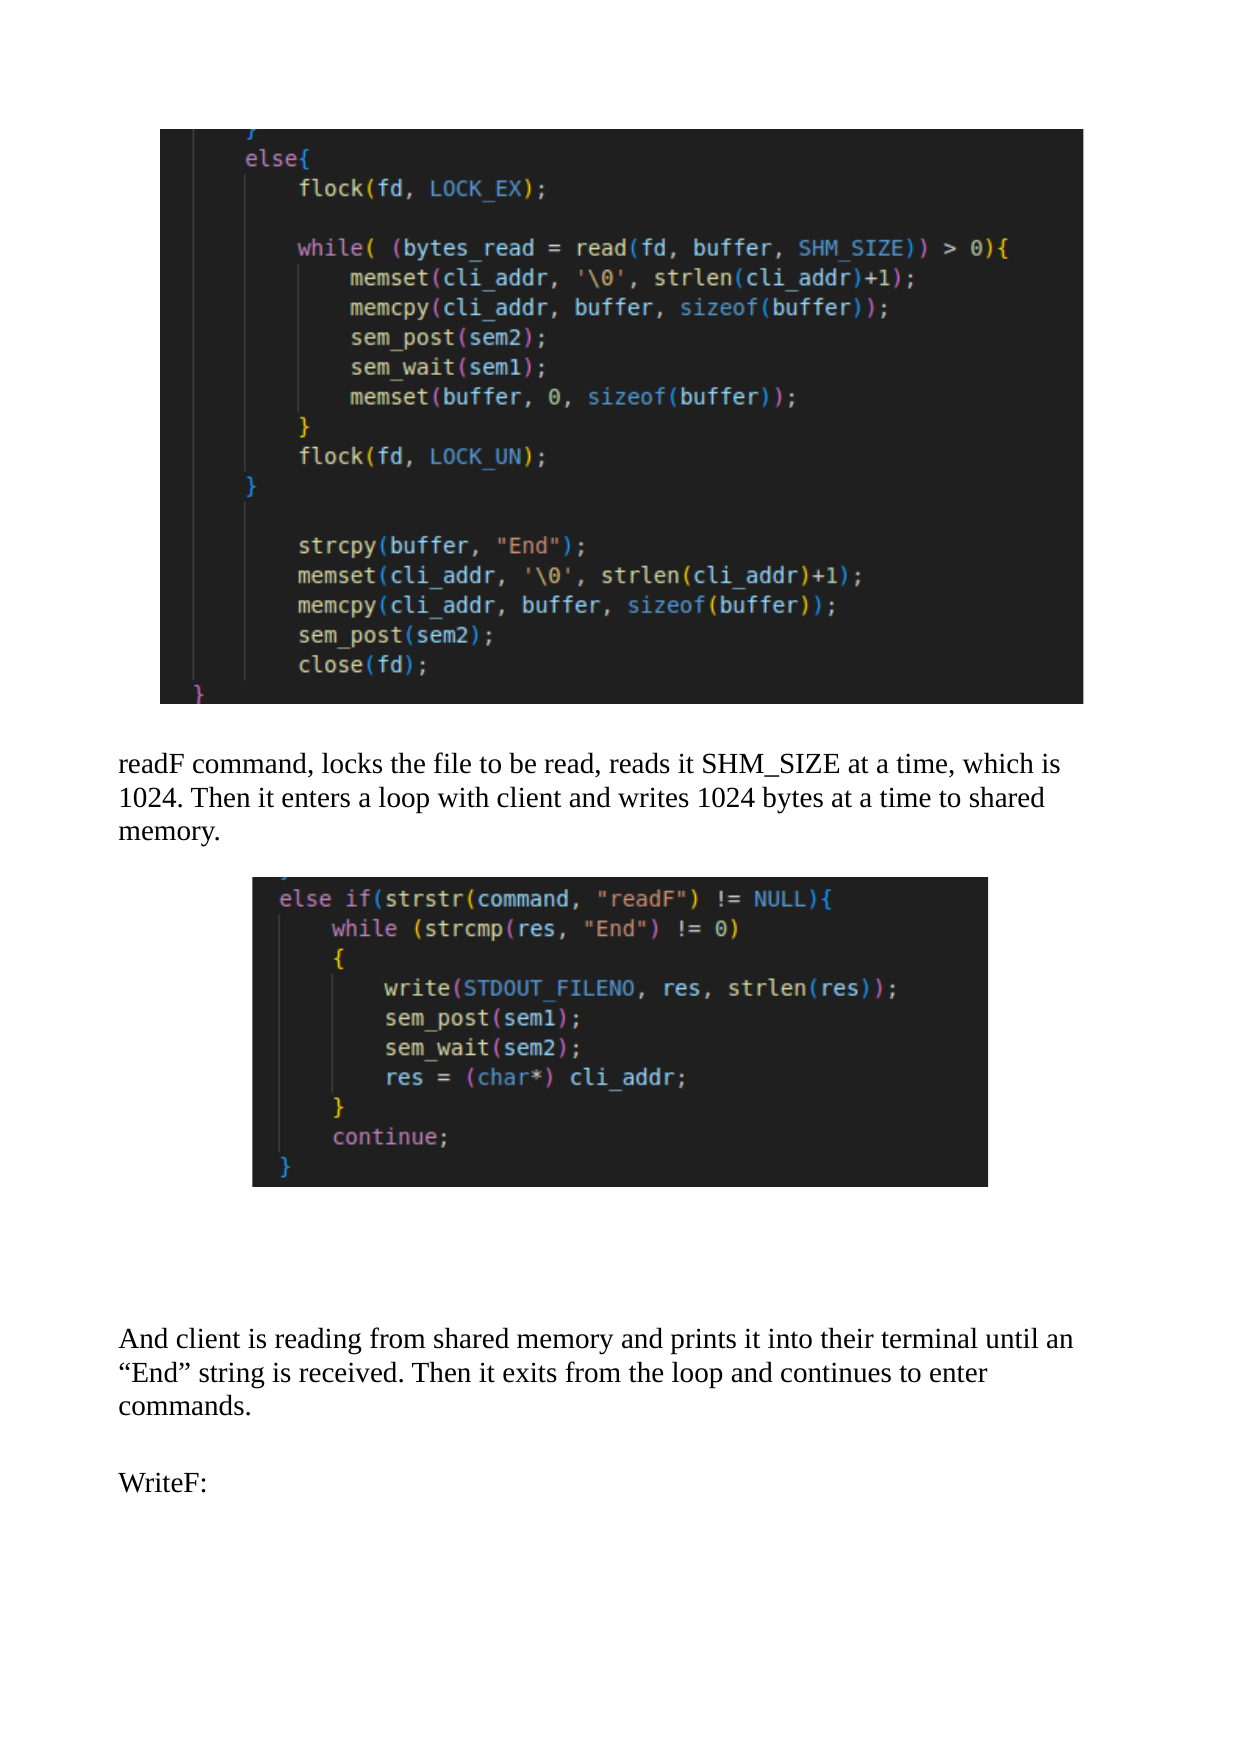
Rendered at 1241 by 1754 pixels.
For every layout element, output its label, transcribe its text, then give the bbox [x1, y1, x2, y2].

picture [252, 877, 989, 1187]
text readF command, locks the file to be read, reads it SHM_SIZE at a time, which is 1024. Then it enters a loop with client and writes 1024 bytes at a time to shared memory. [118, 746, 1122, 847]
picture [160, 129, 1084, 704]
text And client is reading from shared memory and prints it into their terminal until an “End” string is received. Then it exits from the loop and continues to enter commands. [118, 1321, 1122, 1422]
text WriteF: [118, 1465, 1122, 1499]
